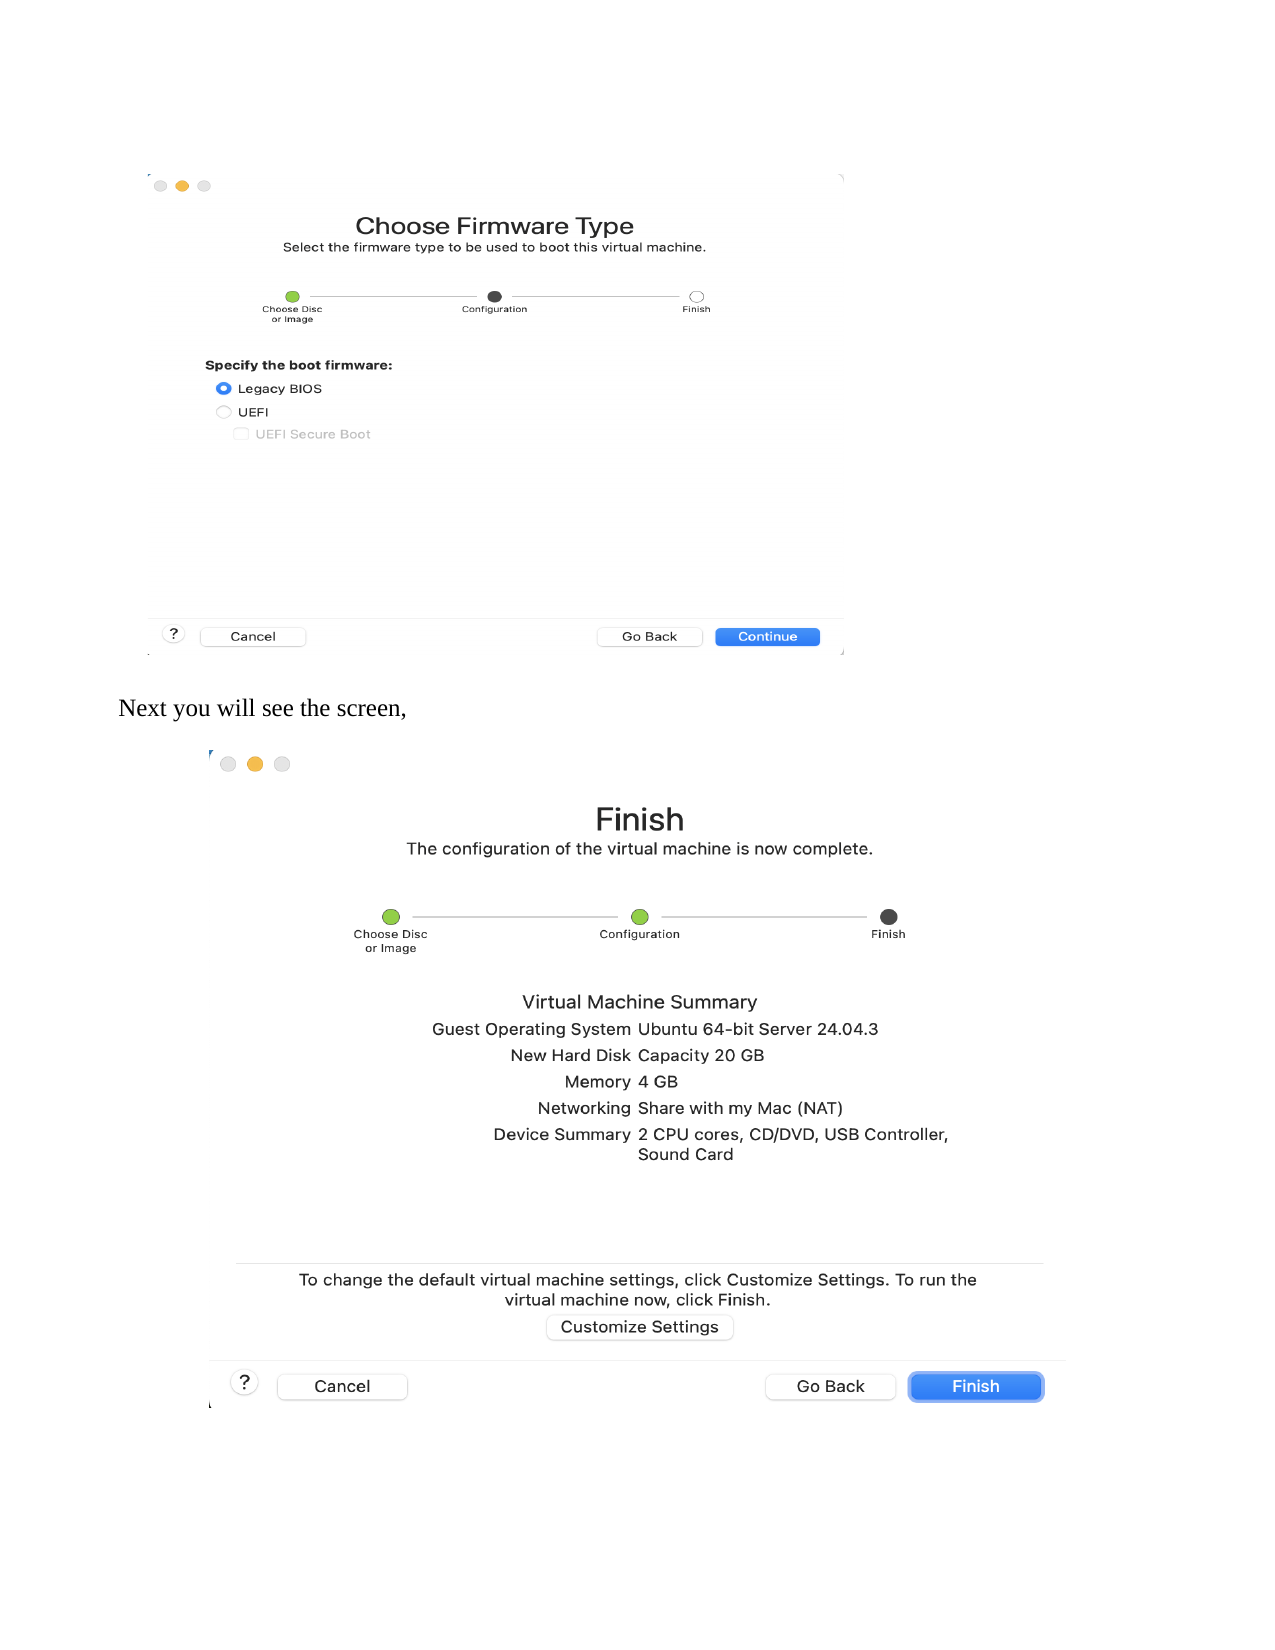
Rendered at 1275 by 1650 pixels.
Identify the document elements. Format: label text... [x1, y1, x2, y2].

picture [209, 750, 1066, 1408]
text Next you will see the screen, [118, 693, 1157, 722]
picture [147, 174, 844, 655]
